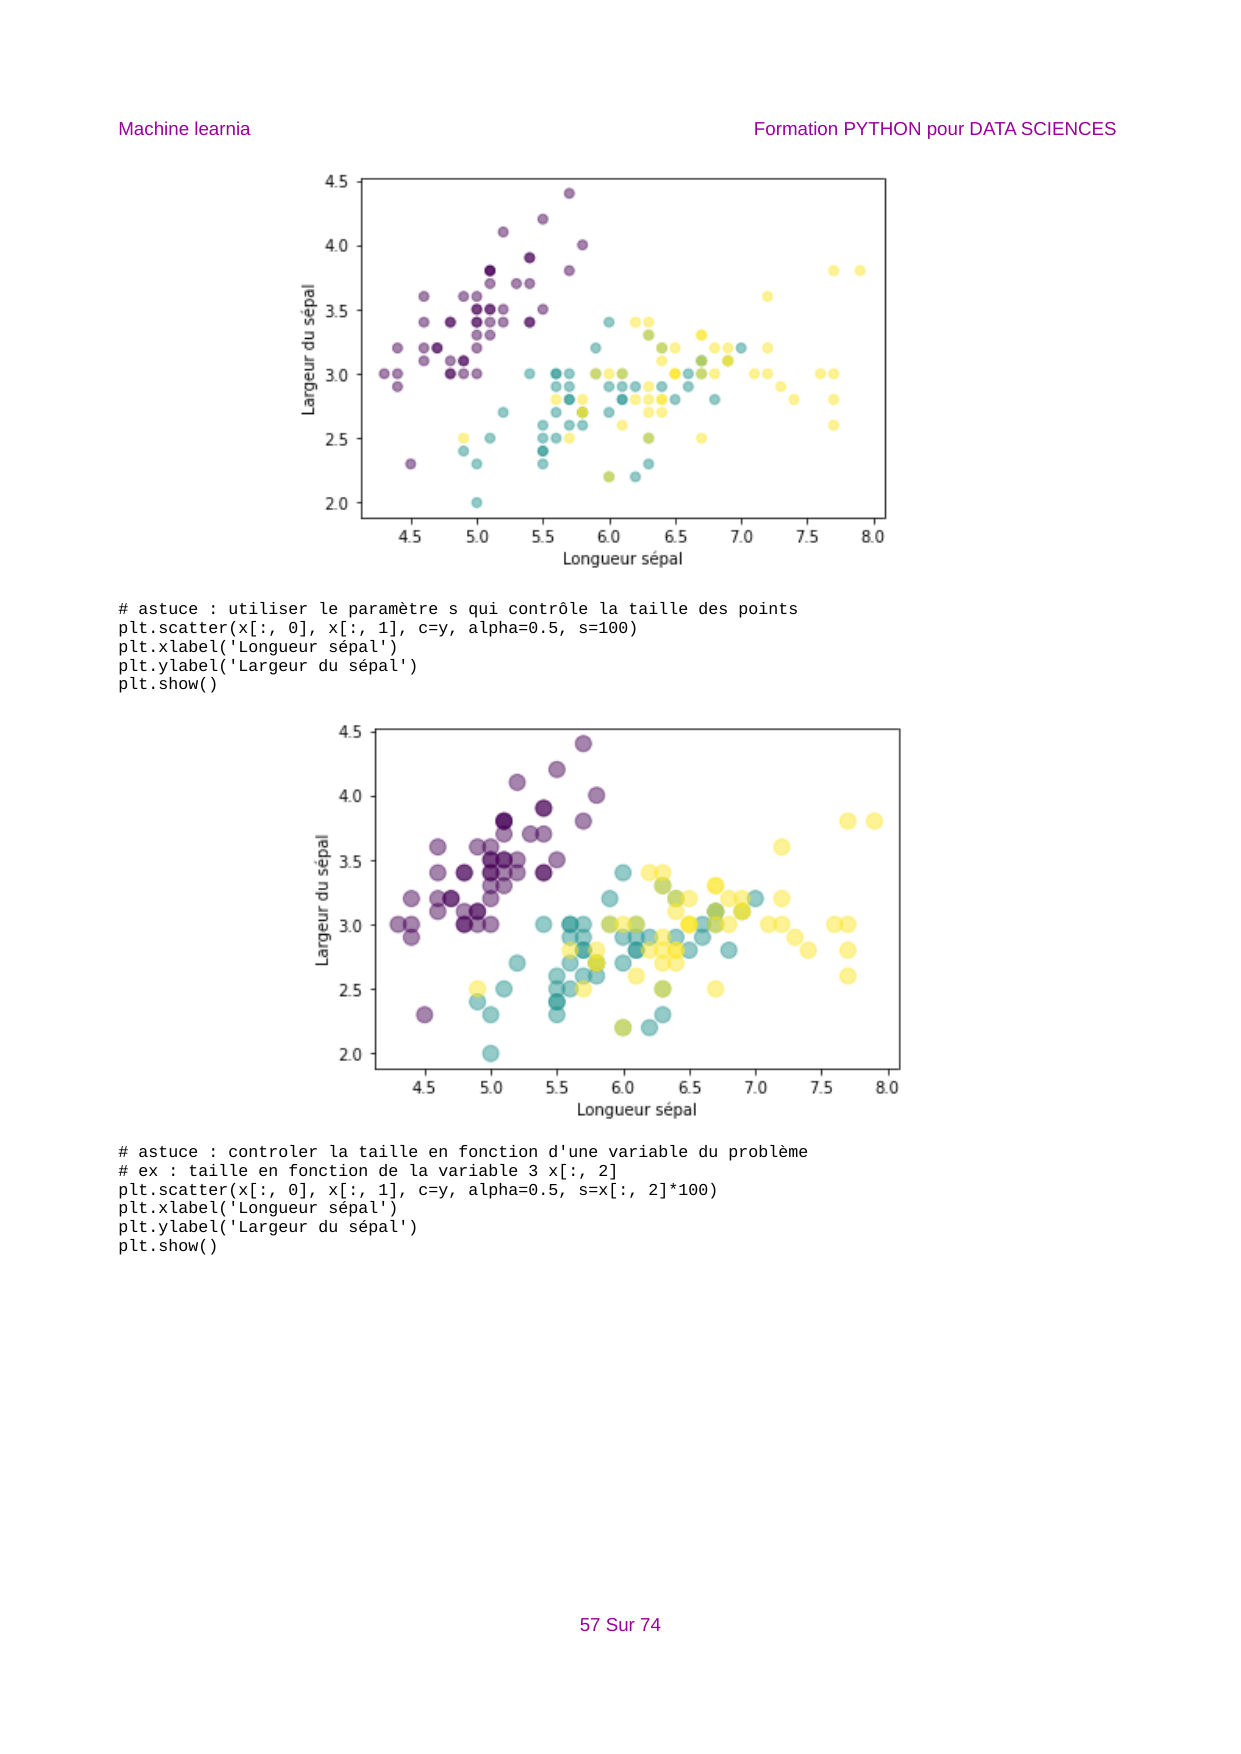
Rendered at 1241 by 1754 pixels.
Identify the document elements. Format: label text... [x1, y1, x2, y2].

text # astuce : controler la taille en fonction d'une variable du problème [118, 714, 1122, 1162]
picture [269, 169, 971, 582]
text # astuce : utiliser le paramètre s qui contrôle la taille des points [118, 601, 1122, 619]
picture [300, 713, 940, 1144]
text plt.xlabel('Longueur sépal') [118, 638, 1122, 657]
text # ex : taille en fonction de la variable 3 x[:, 2] [118, 1162, 1122, 1181]
text plt.ylabel('Largeur du sépal') [118, 657, 1122, 676]
text plt.show() [118, 1238, 1122, 1257]
text plt.ylabel('Largeur du sépal') [118, 1219, 1122, 1238]
text plt.scatter(x[:, 0], x[:, 1], c=y, alpha=0.5, s=100) [118, 619, 1122, 638]
text plt.show() [118, 676, 1122, 695]
text plt.scatter(x[:, 0], x[:, 1], c=y, alpha=0.5, s=x[:, 2]*100) [118, 1181, 1122, 1200]
text plt.xlabel('Longueur sépal') [118, 1200, 1122, 1219]
